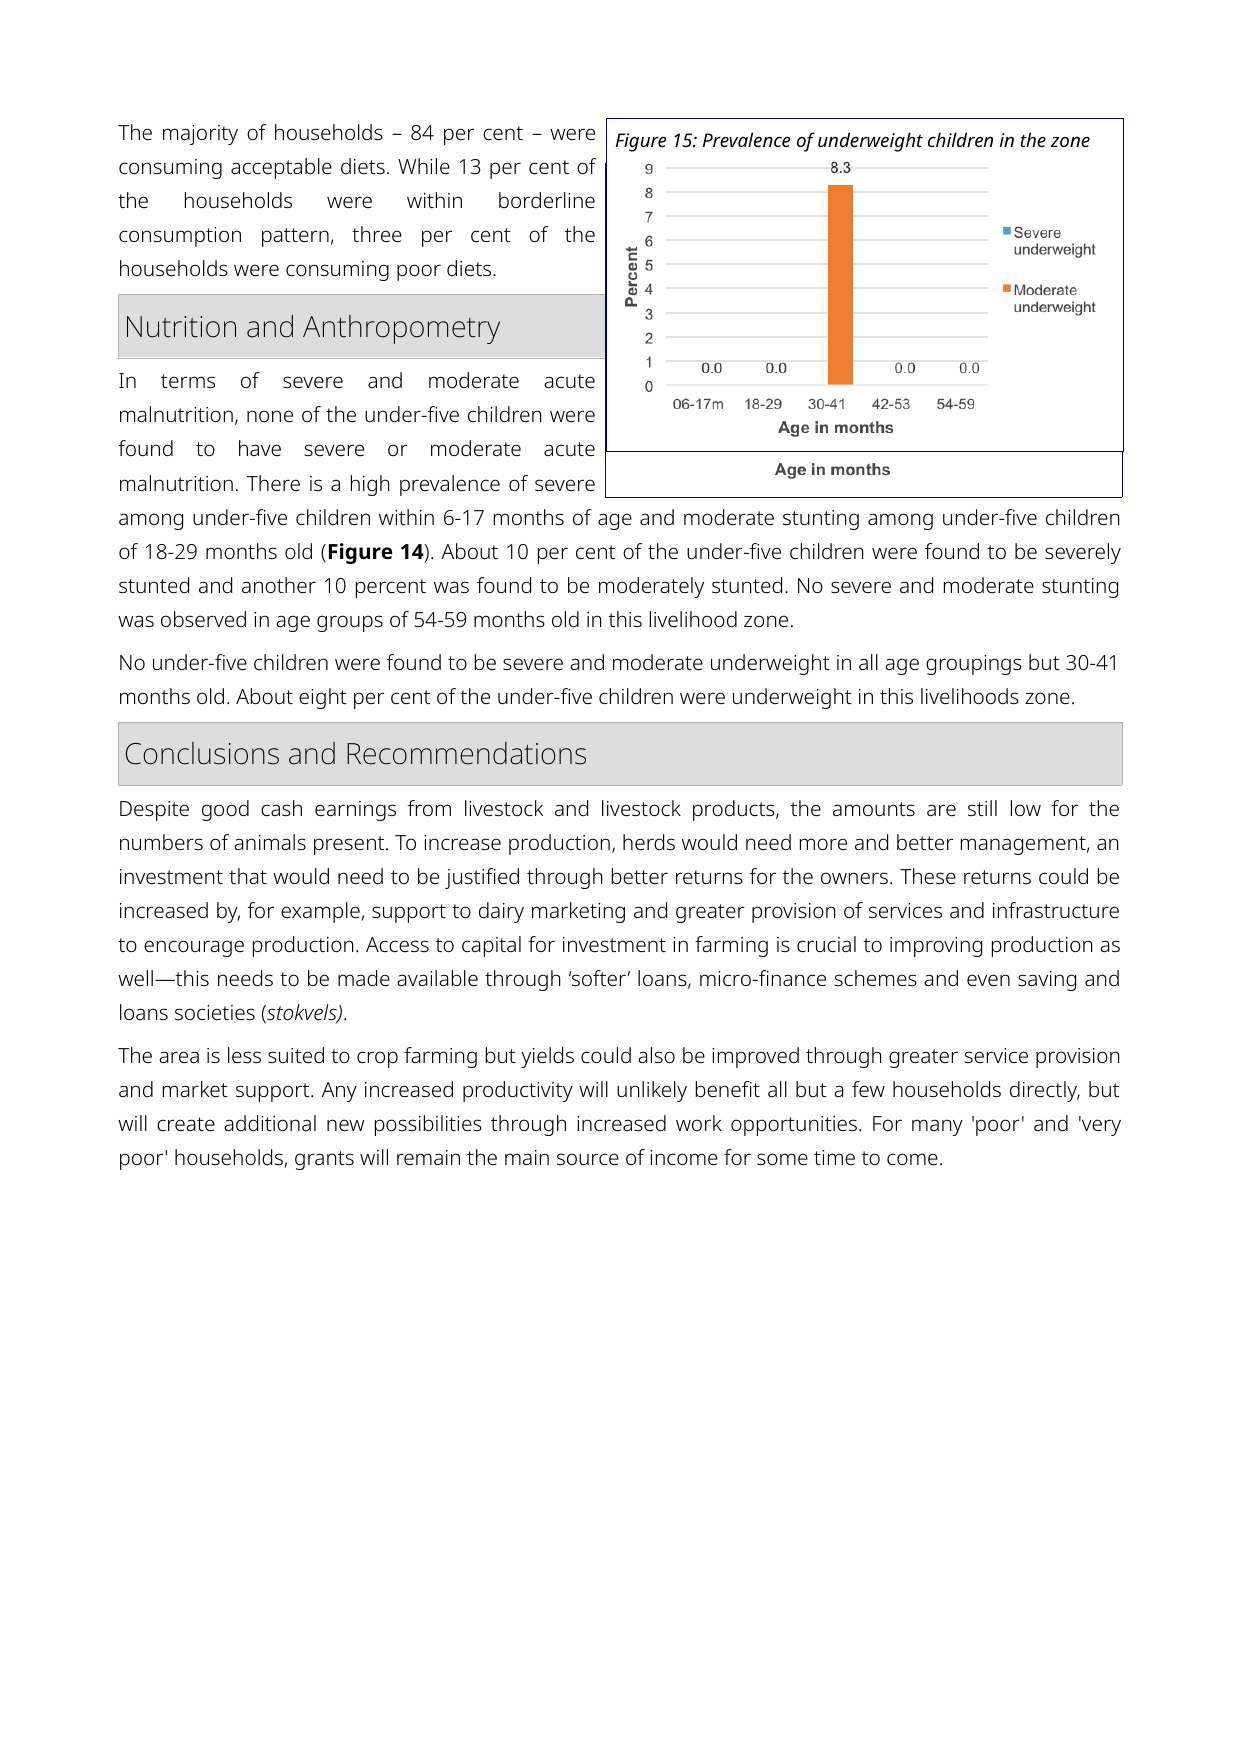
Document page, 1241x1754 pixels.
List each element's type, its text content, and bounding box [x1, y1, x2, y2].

text The area is less suited to crop farming but yields could also be improved through greater service provision and market support. Any increased productivity will unlikely benefit all but a few households directly, but will create additional new possibilities through increased work opportunities. For many 'poor' and 'very poor' households, grants will remain the main source of income for some time to come. [118, 1041, 1122, 1172]
text In terms of severe and moderate acute malnutrition, none of the under-five children were found to have severe or moderate acute malnutrition. There is a high prevalence of severe among under-five children within 6-17 months of age and moderate stunting among under-five children of 18-29 months old (Figure 14). About 10 per cent of the under-five children were found to be severely stunted and another 10 percent was found to be moderately stunted. No severe and moderate stunting was observed in age groups of 54-59 months old in this livelihood zone. [118, 366, 1122, 633]
picture [614, 452, 1113, 488]
table_header Conclusions and Recommendations [119, 723, 1122, 785]
text The majority of households – 84 per cent – were consuming acceptable diets. While 13 per cent of the households were within borderline consumption pattern, three per cent of the households were consuming poor diets. [118, 118, 606, 283]
text Figure 15: Prevalence of underweight children in the zone [615, 127, 1114, 153]
picture [614, 152, 1113, 443]
text No under-five children were found to be severe and moderate underweight in all age groupings but 30-41 months old. About eight per cent of the under-five children were underweight in this livelihoods zone. [118, 648, 1122, 710]
text Despite good cash earnings from livestock and livestock products, the amounts are still low for the numbers of animals present. To increase production, herds would need more and better management, an investment that would need to be justified through better returns for the owners. These returns could be increased by, for example, support to dairy marketing and greater provision of services and infrastructure to encourage production. Access to capital for investment in farming is crucial to improving production as well—this needs to be made available through ‘softer’ loans, micro-finance schemes and even saving and loans societies (stokvels). [118, 794, 1122, 1027]
text [606, 452, 1122, 497]
table_header Nutrition and Anthropometry [119, 295, 605, 357]
